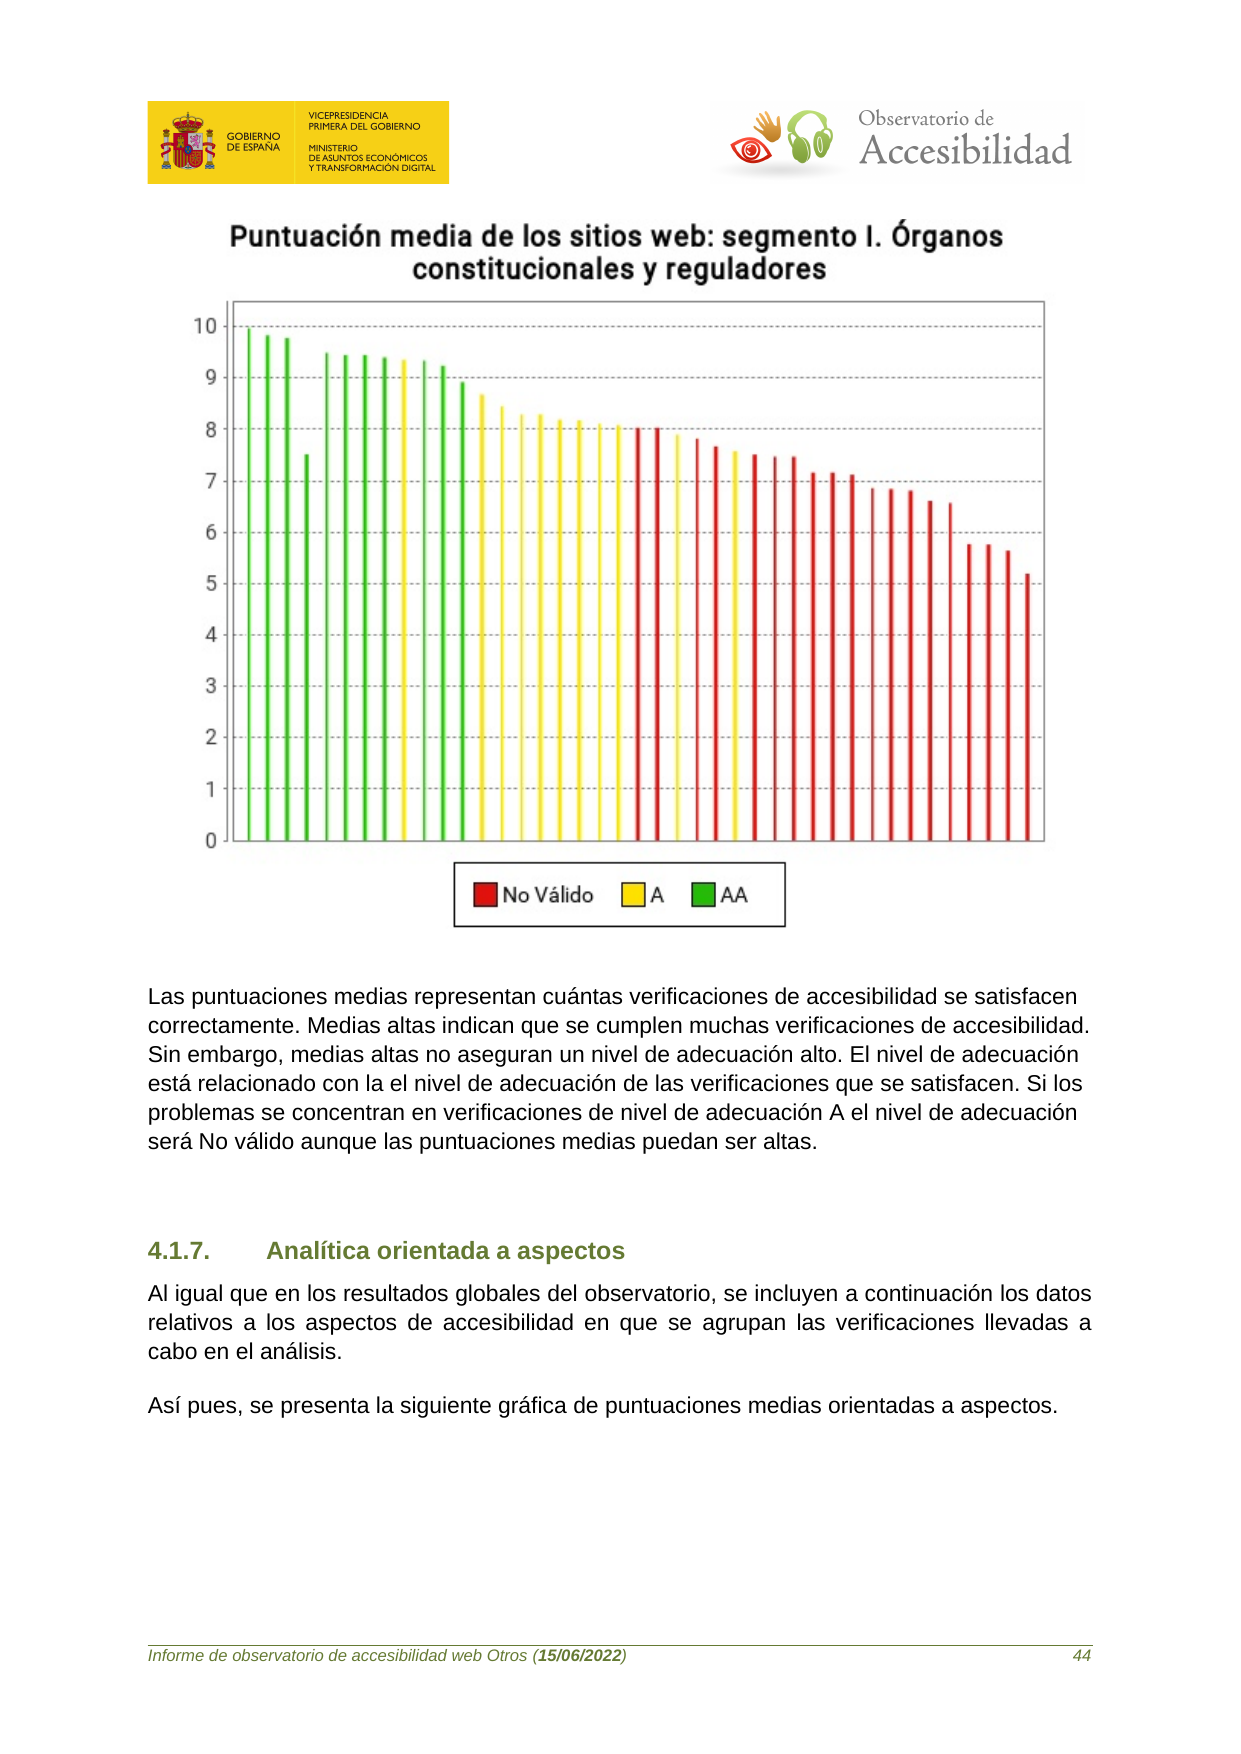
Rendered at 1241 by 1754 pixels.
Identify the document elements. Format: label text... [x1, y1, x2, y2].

text Así pues, se presenta la siguiente gráfica de puntuaciones medias orientadas a aspectos. [148, 1392, 1092, 1418]
text Al igual que en los resultados globales del observatorio, se incluyen a continuación los datos relativos a los aspectos de accesibilidad en que se agrupan las verificaciones llevadas a cabo en el análisis. [148, 1280, 1092, 1364]
picture [710, 101, 1086, 184]
text Las puntuaciones medias representan cuántas verificaciones de accesibilidad se satisfacen correctamente. Medias altas indican que se cumplen muchas verificaciones de accesibilidad. Sin embargo, medias altas no aseguran un nivel de adecuación alto. El nivel de adecuación está relacionado con la el nivel de adecuación de las verificaciones que se satisfacen. Si los problemas se concentran en verificaciones de nivel de adecuación A el nivel de adecuación será No válido aunque las puntuaciones medias puedan ser altas. [148, 983, 1092, 1154]
picture [147, 101, 450, 184]
subtitle Analítica orientada a aspectos [148, 1236, 1092, 1264]
picture [178, 219, 1062, 929]
